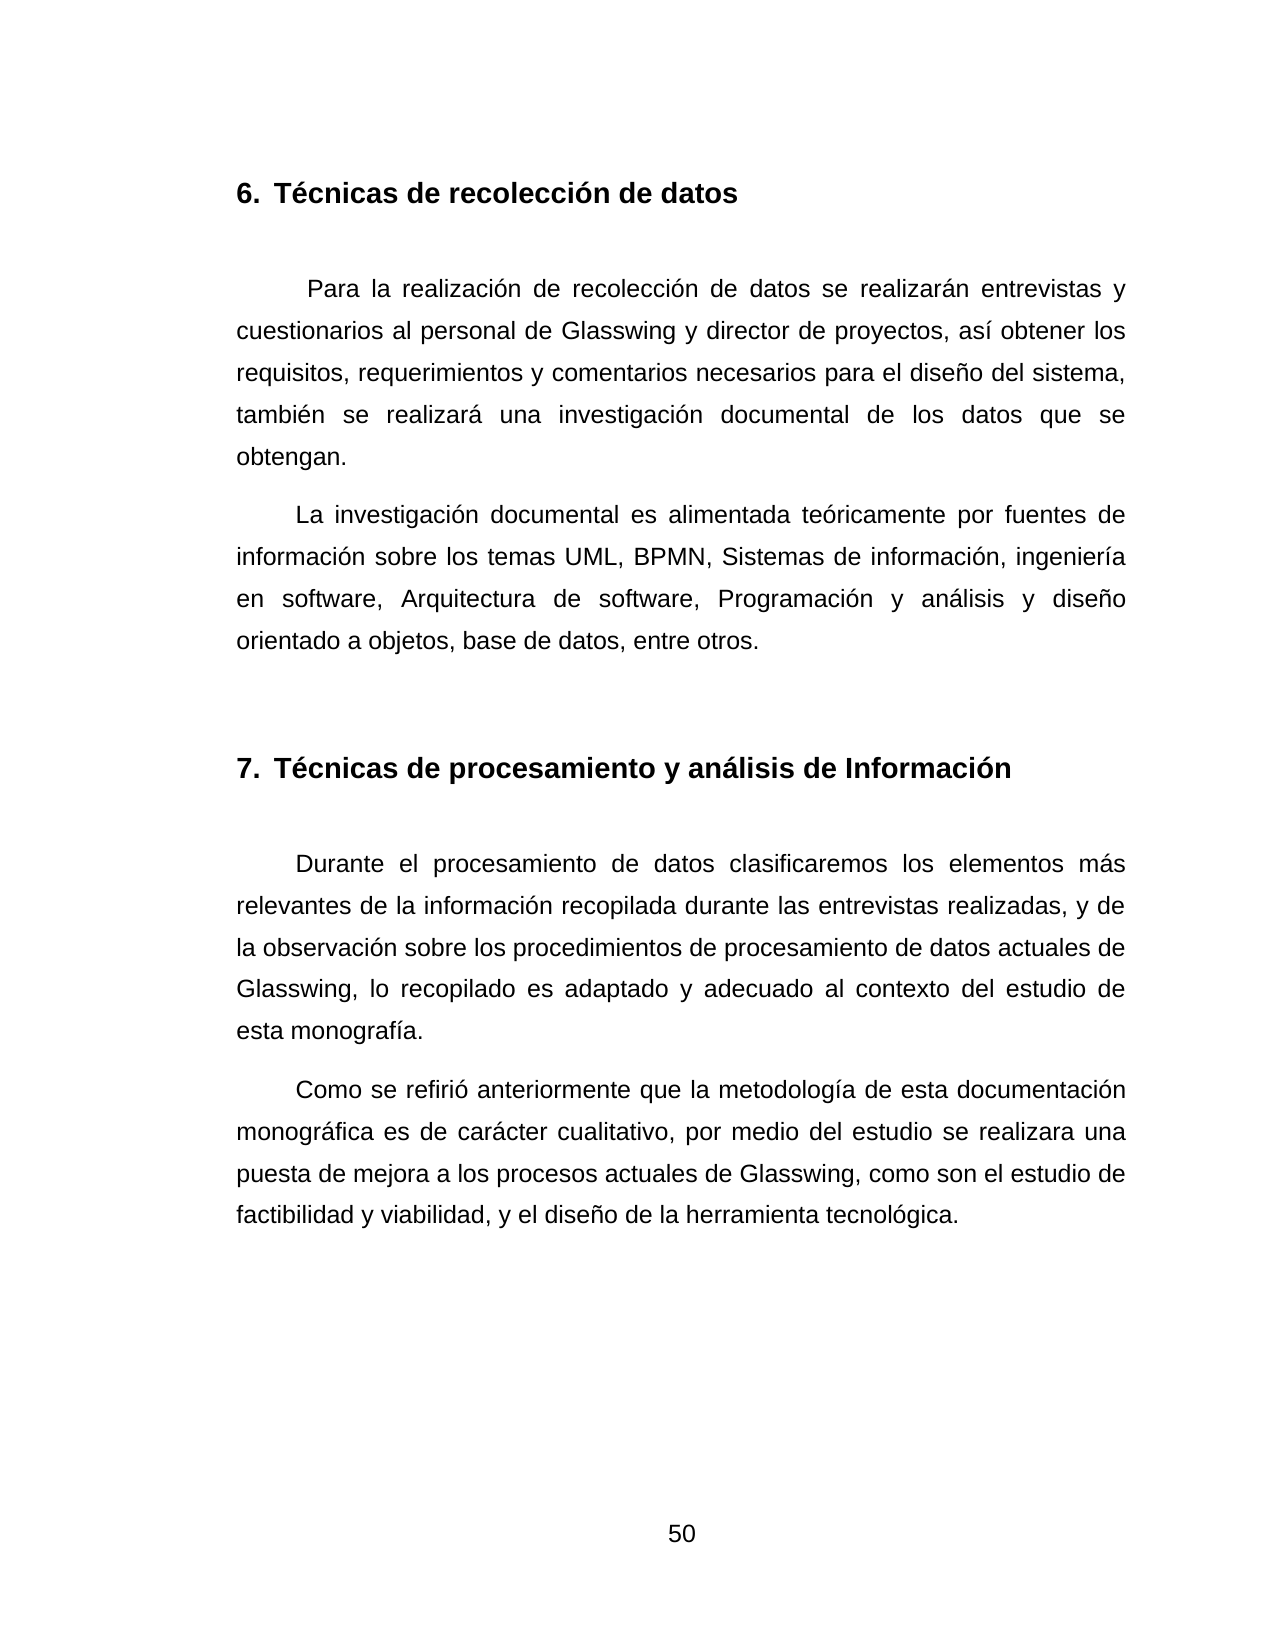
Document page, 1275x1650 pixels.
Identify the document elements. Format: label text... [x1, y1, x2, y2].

subtitle Técnicas de recolección de datos [236, 177, 1127, 210]
subtitle Técnicas de procesamiento y análisis de Información [236, 752, 1127, 784]
text Para la realización de recolección de datos se realizarán entrevistas y cuestionarios al personal de Glasswing y director de proyectos, así obtener los requisitos, requerimientos y comentarios necesarios para el diseño del sistema, también se realizará una investigación documental de los datos que se obtengan. [236, 275, 1127, 470]
text Durante el procesamiento de datos clasificaremos los elementos más relevantes de la información recopilada durante las entrevistas realizadas, y de la observación sobre los procedimientos de procesamiento de datos actuales de Glasswing, lo recopilado es adaptado y adecuado al contexto del estudio de esta monografía. [236, 850, 1127, 1045]
text La investigación documental es alimentada teóricamente por fuentes de información sobre los temas UML, BPMN, Sistemas de información, ingeniería en software, Arquitectura de software, Programación y análisis y diseño orientado a objetos, base de datos, entre otros. [236, 501, 1127, 654]
text Como se refirió anteriormente que la metodología de esta documentación monográfica es de carácter cualitativo, por medio del estudio se realizara una puesta de mejora a los procesos actuales de Glasswing, como son el estudio de factibilidad y viabilidad, y el diseño de la herramienta tecnológica. [236, 1076, 1127, 1229]
